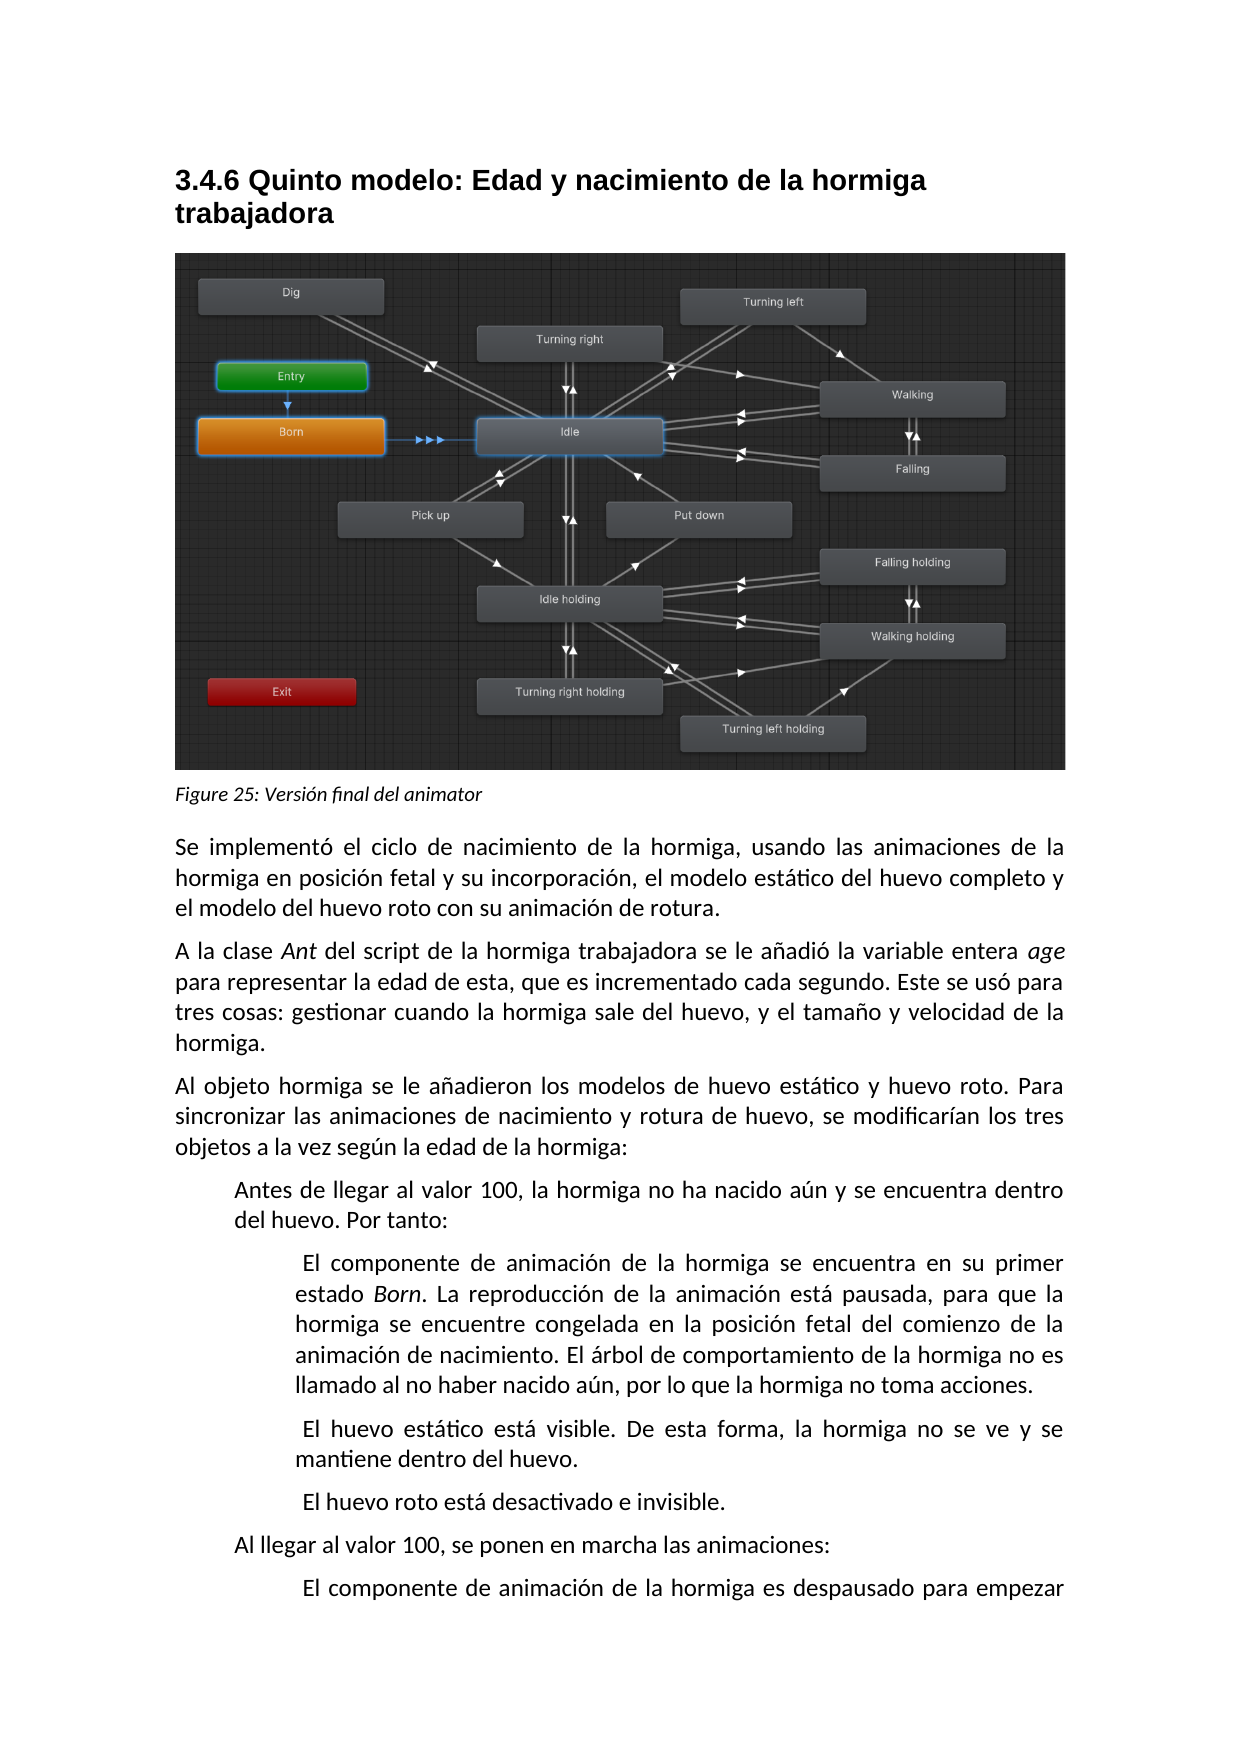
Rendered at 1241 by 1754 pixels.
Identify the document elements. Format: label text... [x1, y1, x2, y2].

text Figure 25: Versión final del animator [175, 770, 1065, 807]
list El huevo roto está desactivado e invisible. [253, 1486, 1065, 1517]
text [175, 241, 1065, 253]
picture [175, 253, 1066, 770]
list El componente de animación de la hormiga es despausado para empezar [253, 1572, 1065, 1603]
list Al llegar al valor 100, se ponen en marcha las animaciones: [204, 1529, 1065, 1560]
list El huevo estático está visible. De esta forma, la hormiga no se ve y se mantiene dentro del huevo. [253, 1413, 1065, 1474]
subtitle Quinto modelo: Edad y nacimiento de la hormiga trabajadora [175, 162, 1065, 229]
text A la clase Ant del script de la hormiga trabajadora se le añadió la variable entera age para representar la edad de esta, que es incrementado cada segundo. Este se usó para tres cosas: gestionar cuando la hormiga sale del huevo, y el tamaño y velocidad de la hormiga. [175, 935, 1065, 1057]
text Al objeto hormiga se le añadieron los modelos de huevo estático y huevo roto. Para sincronizar las animaciones de nacimiento y rotura de huevo, se modificarían los tres objetos a la vez según la edad de la hormiga: [175, 1070, 1065, 1162]
list Antes de llegar al valor 100, la hormiga no ha nacido aún y se encuentra dentro del huevo. Por tanto: [204, 1174, 1065, 1235]
list El componente de animación de la hormiga se encuentra en su primer estado Born. La reproducción de la animación está pausada, para que la hormiga se encuentre congelada en la posición fetal del comienzo de la animación de nacimiento. El árbol de comportamiento de la hormiga no es llamado al no haber nacido aún, por lo que la hormiga no toma acciones. [253, 1248, 1065, 1400]
text Se implementó el ciclo de nacimiento de la hormiga, usando las animaciones de la hormiga en posición fetal y su incorporación, el modelo estático del huevo completo y el modelo del huevo roto con su animación de rotura. [175, 807, 1065, 923]
